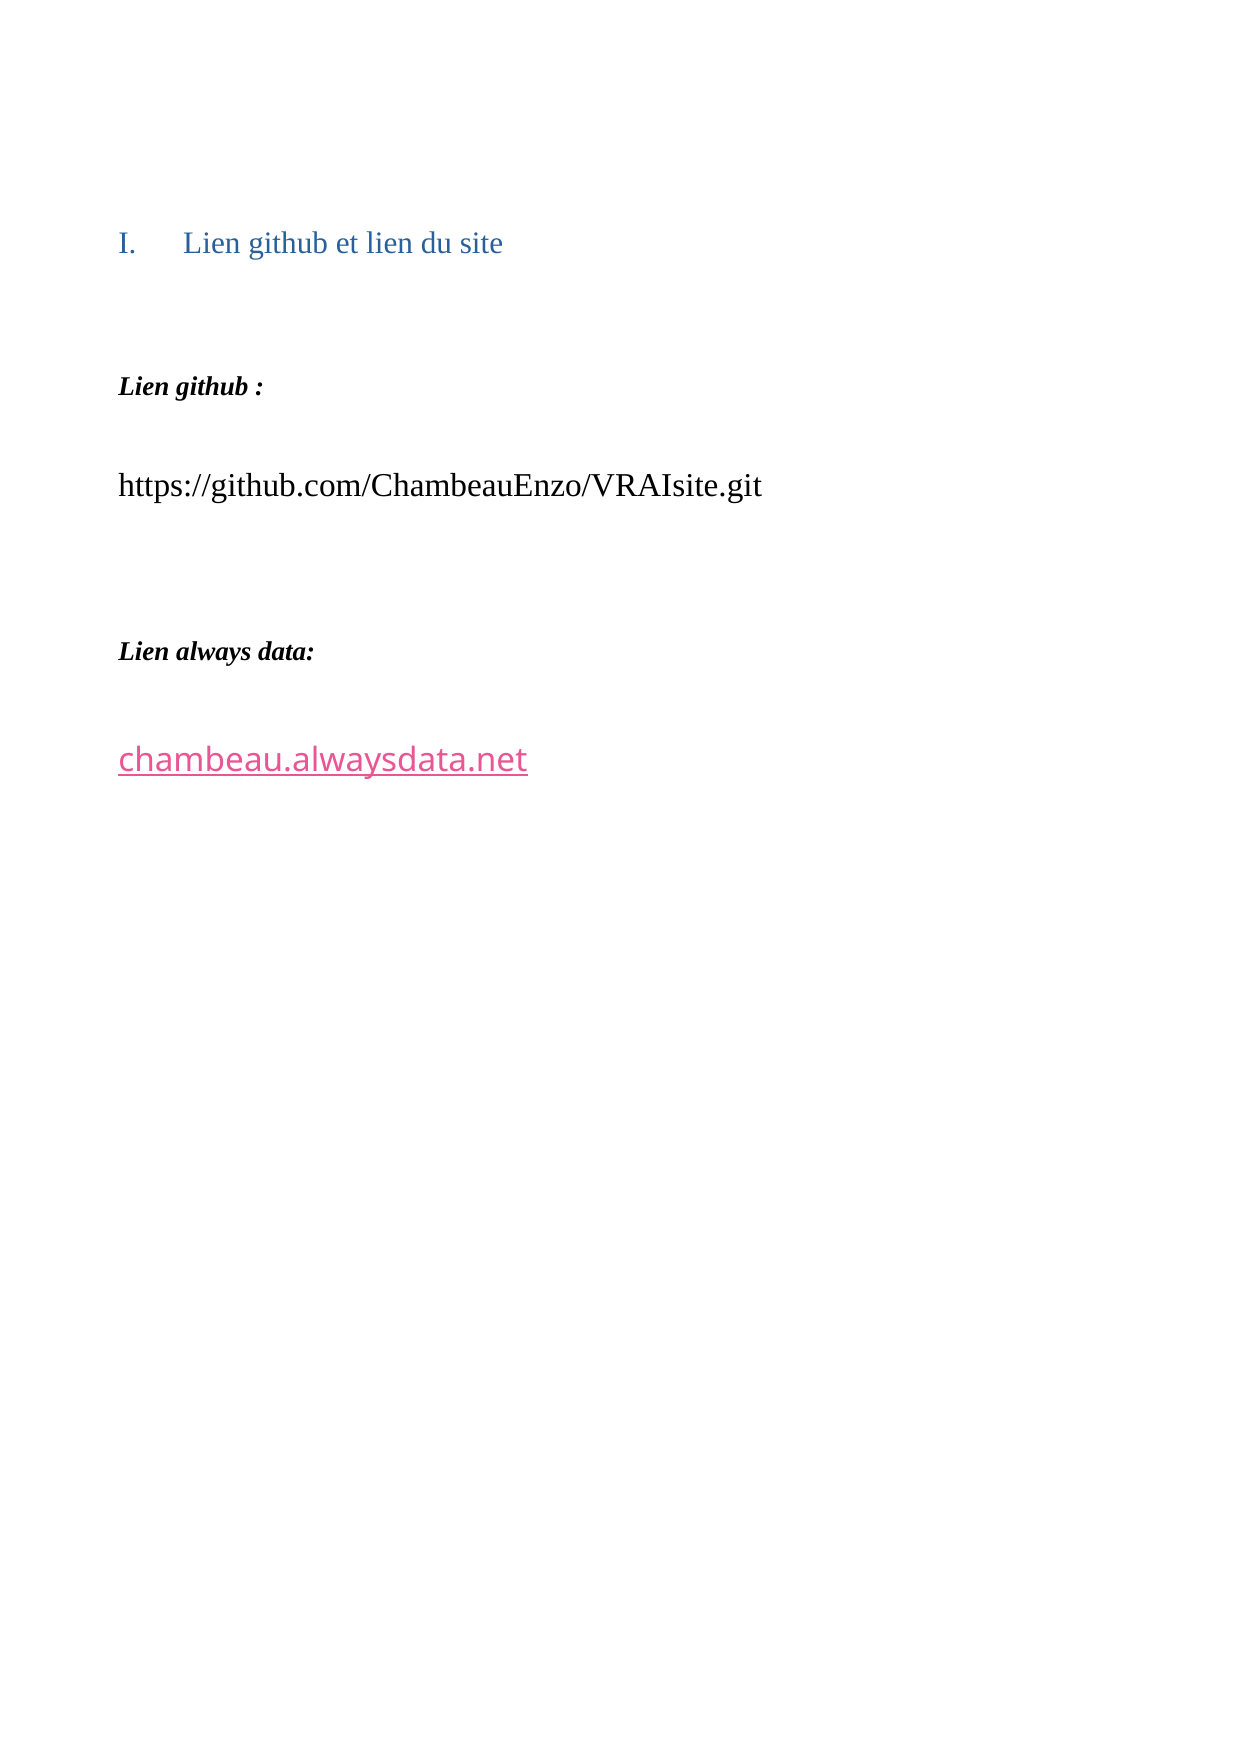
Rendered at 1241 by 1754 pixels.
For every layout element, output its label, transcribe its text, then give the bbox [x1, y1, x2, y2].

text Lien always data: [118, 635, 1122, 666]
text chambeau.alwaysdata.net [118, 736, 1122, 781]
text Lien github : [118, 370, 1122, 401]
text https://github.com/ChambeauEnzo/VRAIsite.git [118, 465, 1122, 503]
text I. Lien github et lien du site [118, 224, 1122, 260]
